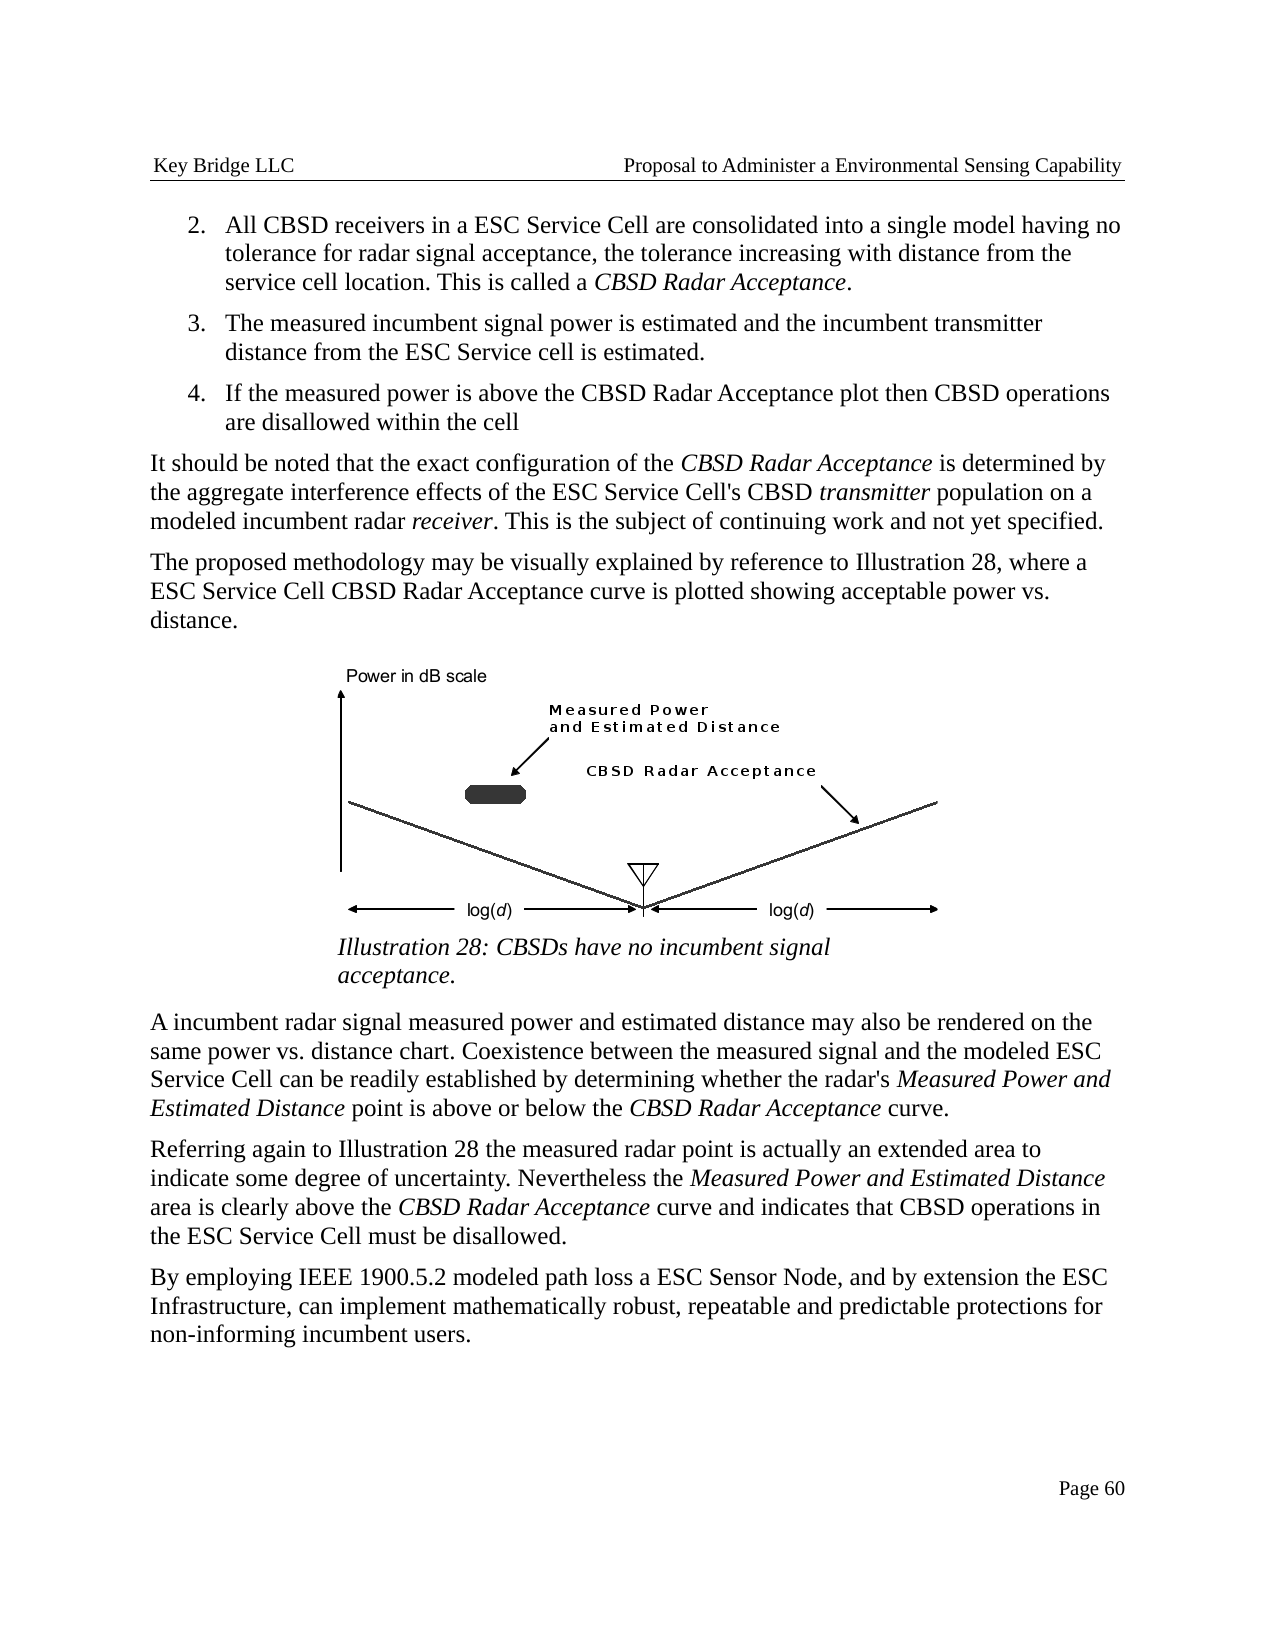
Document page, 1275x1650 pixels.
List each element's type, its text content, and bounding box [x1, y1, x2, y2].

list All CBSD receivers in a ESC Service Cell are consolidated into a single model having no tolerance for radar signal acceptance, the tolerance increasing with distance from the service cell location. This is called a CBSD Radar Acceptance. [187, 210, 1125, 296]
list If the measured power is above the CBSD Radar Acceptance plot then CBSD operations are disallowed within the cell [187, 378, 1125, 436]
text A incumbent radar signal measured power and estimated distance may also be rendered on the same power vs. distance chart. Coexistence between the measured signal and the modeled ESC Service Cell can be readily established by determining whether the radar's Measured Power and Estimated Distance point is above or below the CBSD Radar Acceptance curve. [150, 646, 1125, 1122]
text The proposed methodology may be visually explained by reference to Illustration 28, where a ESC Service Cell CBSD Radar Acceptance curve is plotted showing acceptable power vs. distance. [150, 547, 1125, 633]
text It should be noted that the exact configuration of the CBSD Radar Acceptance is determined by the aggregate interference effects of the ESC Service Cell's CBSD transmitter population on a modeled incumbent radar receiver. This is the subject of continuing work and not yet specified. [150, 448, 1125, 535]
text Illustration 28: CBSDs have no incumbent signal acceptance. [337, 920, 937, 989]
picture [337, 658, 938, 920]
text By employing IEEE 1900.5.2 modeled path loss a ESC Sensor Node, and by extension the ESC Infrastructure, can implement mathematically robust, repeatable and predictable protections for non-informing incumbent users. [150, 1262, 1125, 1348]
list The measured incumbent signal power is estimated and the incumbent transmitter distance from the ESC Service cell is estimated. [187, 308, 1125, 366]
text Referring again to Illustration 28 the measured radar point is actually an extended area to indicate some degree of uncertainty. Nevertheless the Measured Power and Estimated Distance area is clearly above the CBSD Radar Acceptance curve and indicates that CBSD operations in the ESC Service Cell must be disallowed. [150, 1134, 1125, 1249]
